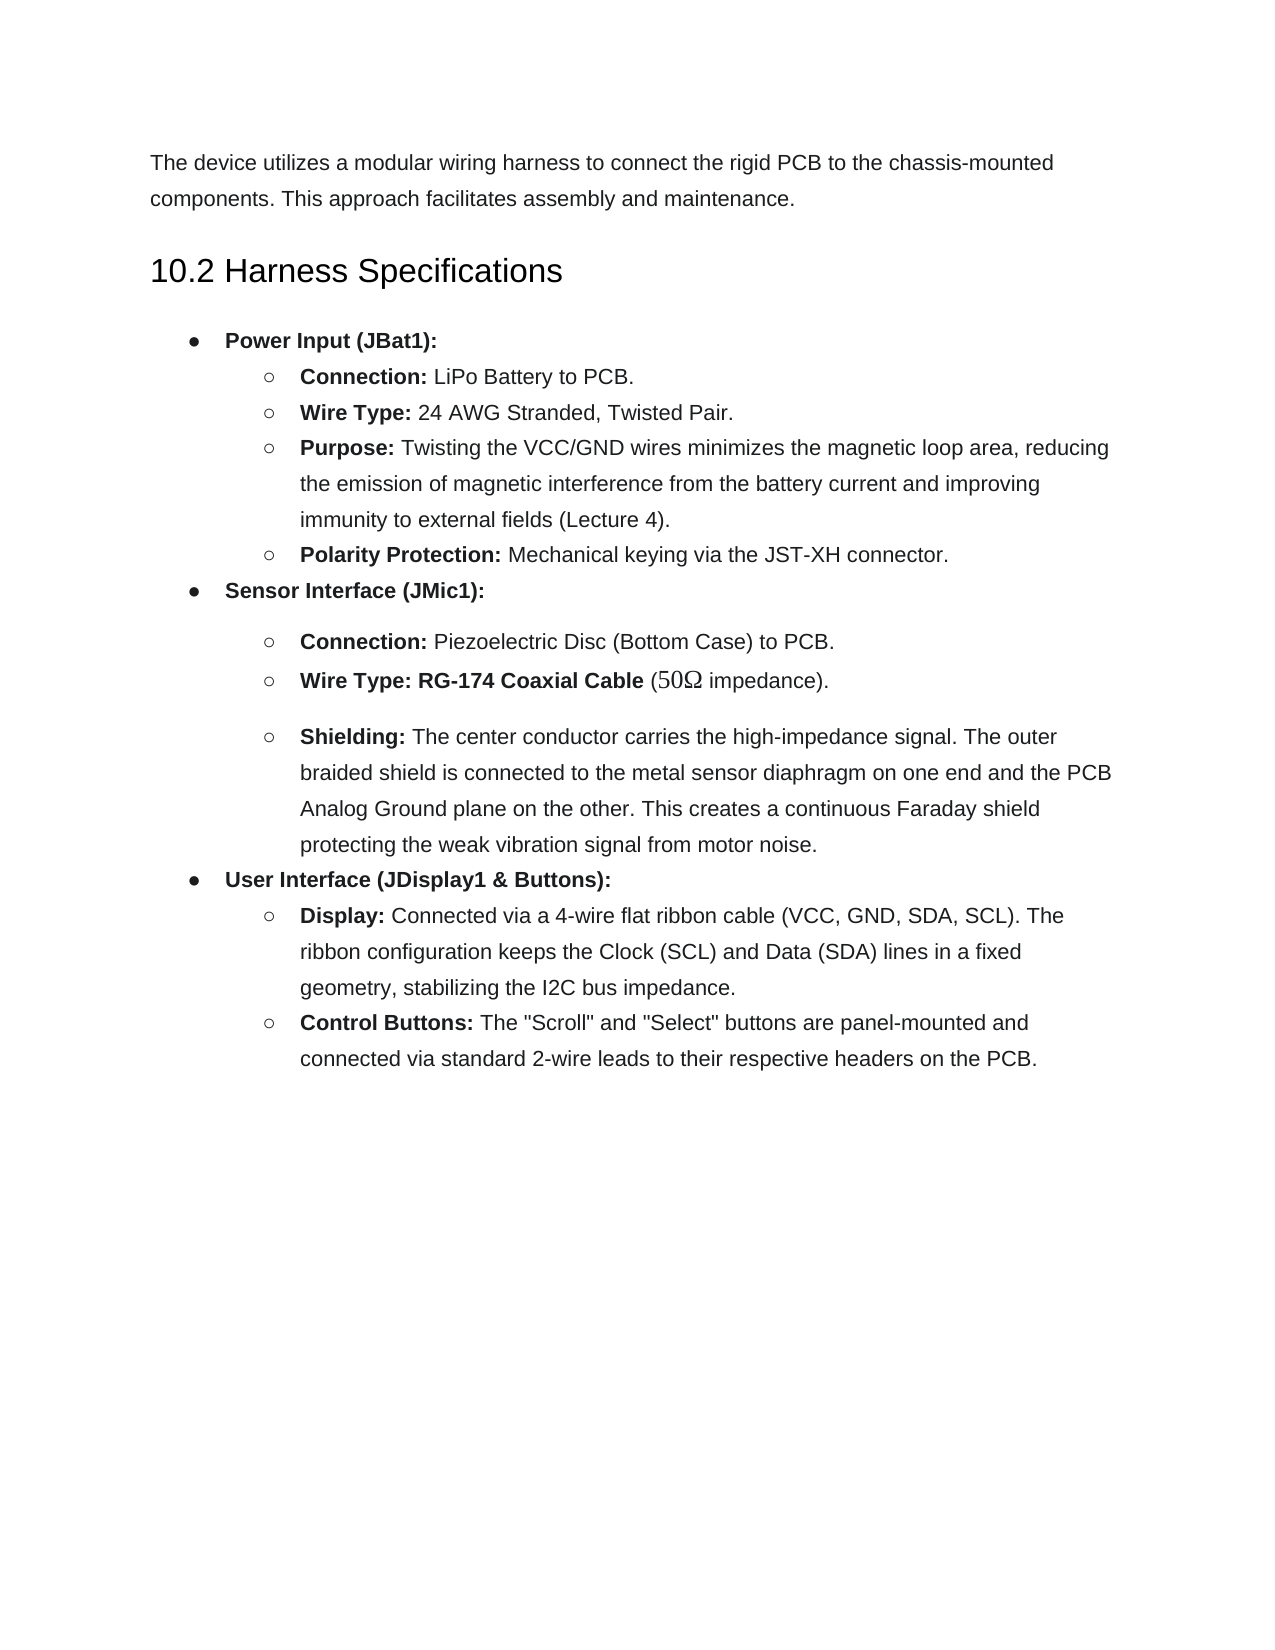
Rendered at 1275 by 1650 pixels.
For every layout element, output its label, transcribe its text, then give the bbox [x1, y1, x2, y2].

list Display: Connected via a 4-wire flat ribbon cable (VCC, GND, SDA, SCL). The ribbon configuration keeps the Clock (SCL) and Data (SDA) lines in a fixed geometry, stabilizing the I2C bus impedance. [262, 903, 1125, 999]
list User Interface (JDisplay1 & Buttons): [187, 867, 1125, 892]
list Wire Type: 24 AWG Stranded, Twisted Pair. [262, 399, 1125, 425]
list Connection: LiPo Battery to PCB. [262, 364, 1125, 389]
list Wire Type: RG-174 Coaxial Cable (50Ω impedance). [262, 664, 1125, 694]
list Shielding: The center conductor carries the high-impedance signal. The outer braided shield is connected to the metal sensor diaphragm on one end and the PCB Analog Ground plane on the other. This creates a continuous Faraday shield protecting the weak vibration signal from motor noise. [262, 724, 1125, 857]
subtitle 10.2 Harness Specifications [150, 251, 1125, 289]
list Polarity Protection: Mechanical keying via the JST-XH connector. [262, 542, 1125, 568]
list Connection: Piezoelectric Disc (Bottom Case) to PCB. [262, 628, 1125, 654]
text The device utilizes a modular wiring harness to connect the rigid PCB to the chassis-mounted components. This approach facilitates assembly and maintenance. [150, 150, 1125, 211]
list Power Input (JBat1): [187, 328, 1125, 353]
list Purpose: Twisting the VCC/GND wires minimizes the magnetic loop area, reducing the emission of magnetic interference from the battery current and improving immunity to external fields (Lecture 4). [262, 435, 1125, 532]
list Control Buttons: The "Scroll" and "Select" buttons are panel-mounted and connected via standard 2-wire leads to their respective headers on the PCB. [262, 1010, 1125, 1071]
list Sensor Interface (JMic1): [187, 578, 1125, 603]
